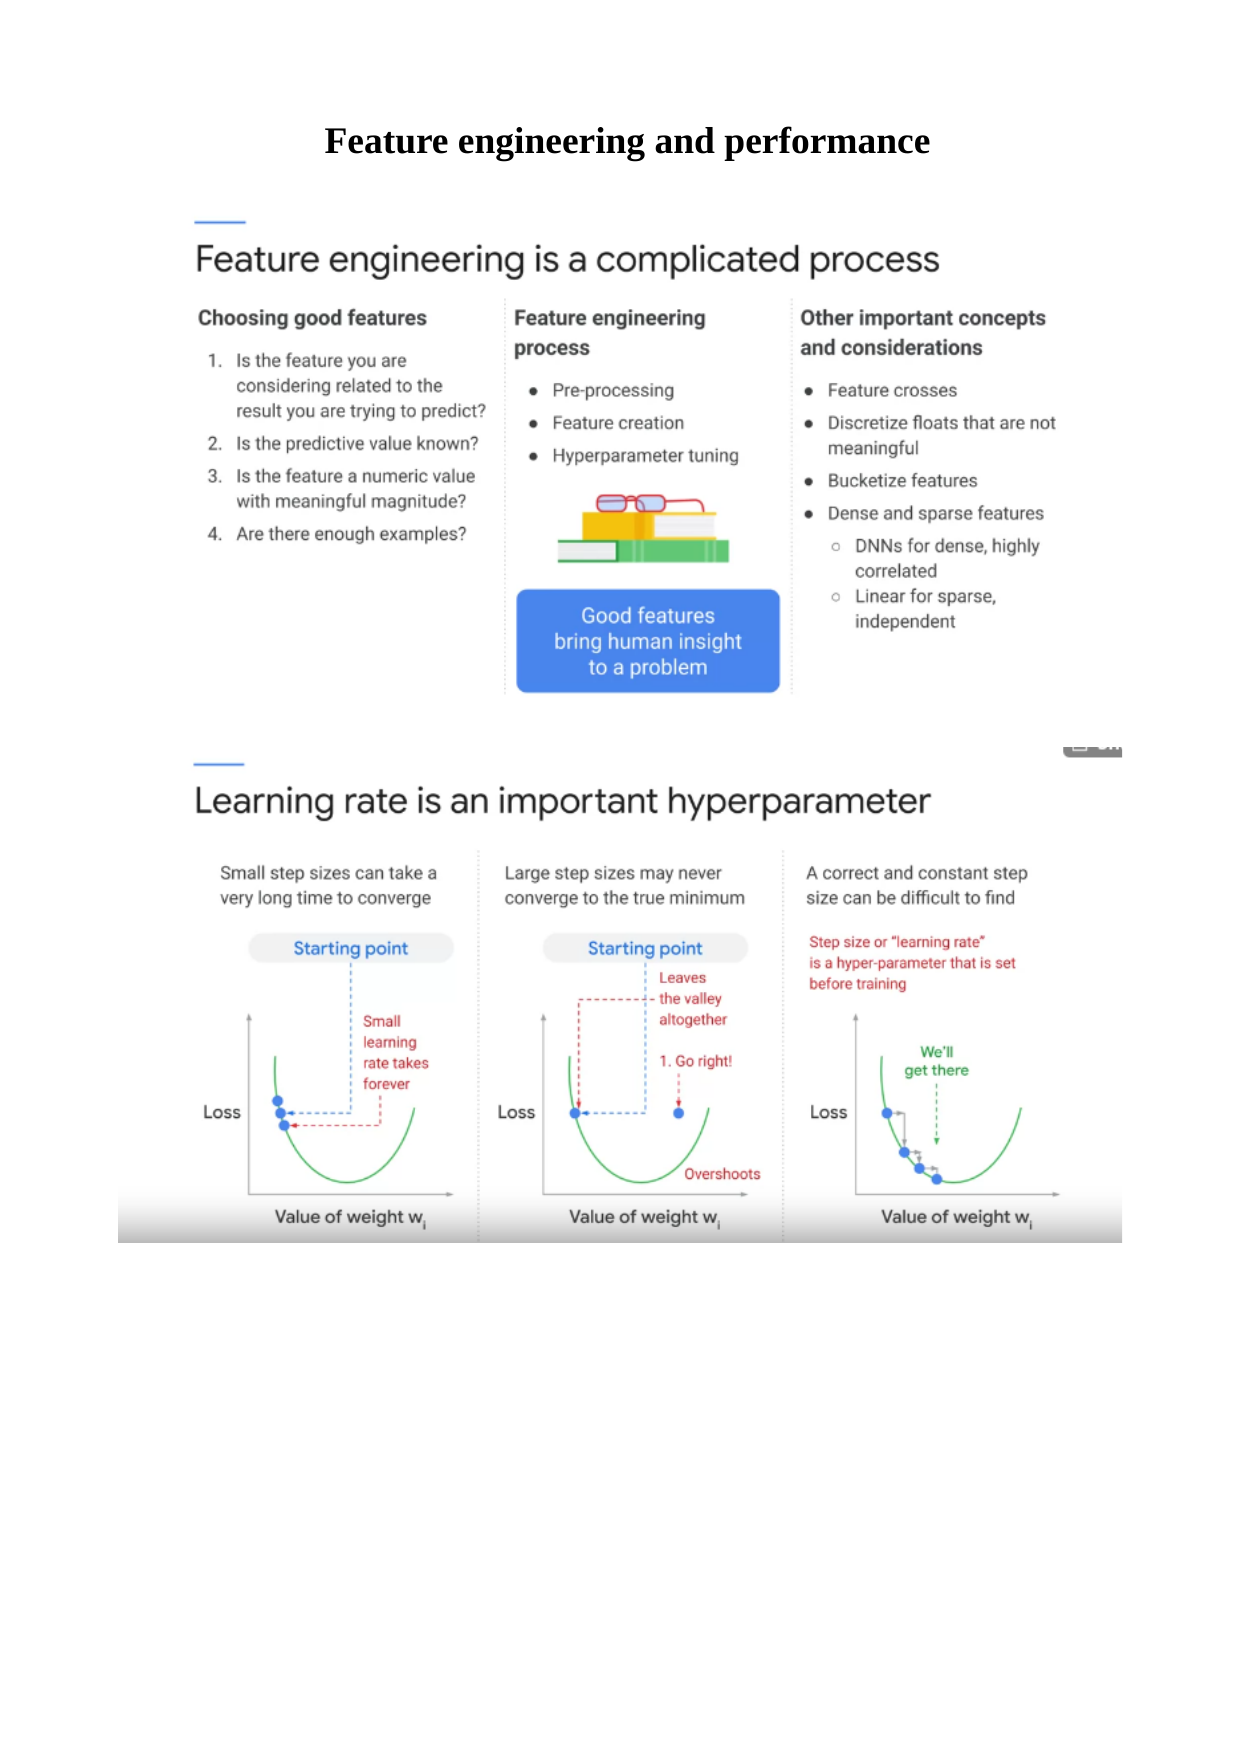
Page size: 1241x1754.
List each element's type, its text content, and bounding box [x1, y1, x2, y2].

picture [118, 202, 1123, 719]
picture [118, 747, 1123, 1243]
subtitle Feature engineering and performance [118, 118, 1122, 161]
